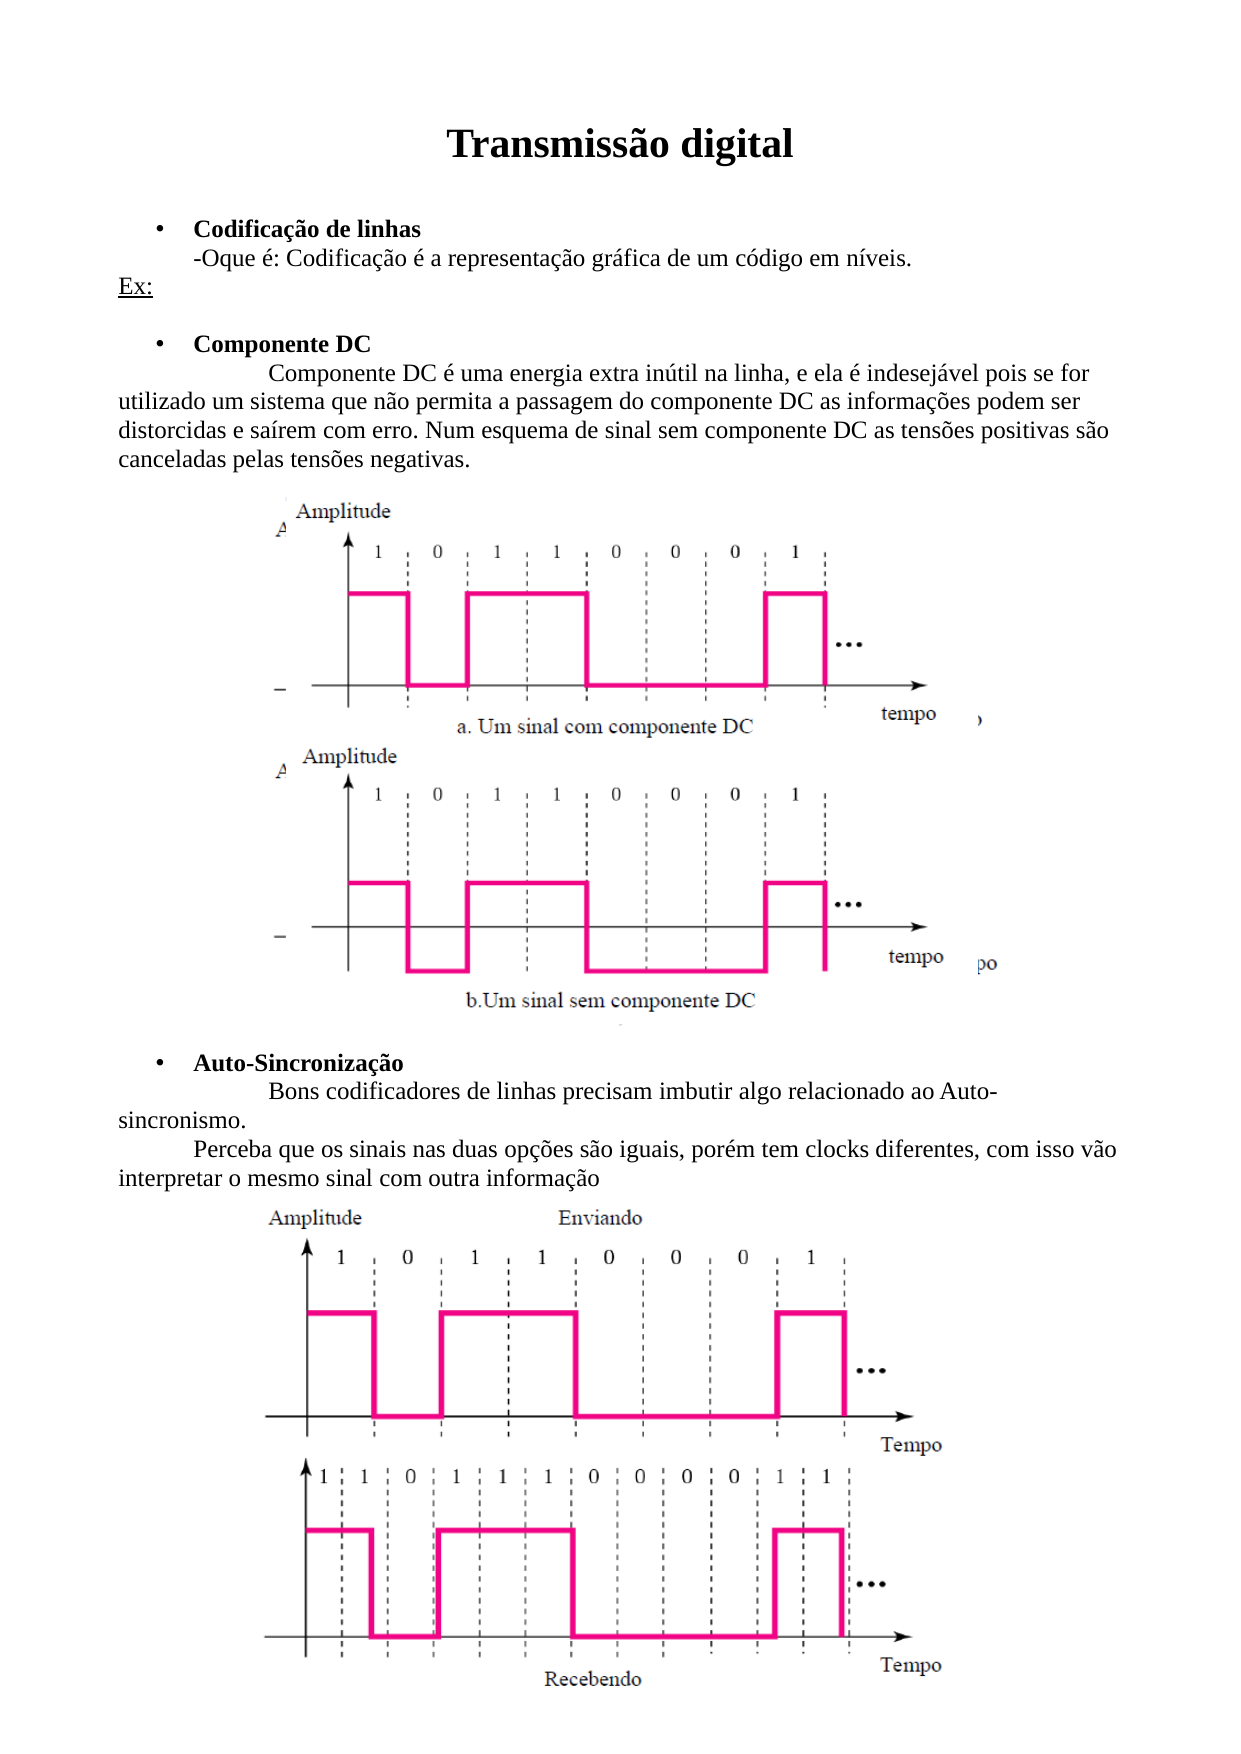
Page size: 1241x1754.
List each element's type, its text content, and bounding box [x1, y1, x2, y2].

text Componente DC é uma energia extra inútil na linha, e ela é indesejável pois se for utilizado um sistema que não permita a passagem do componente DC as informações podem ser distorcidas e saírem com erro. Num esquema de sinal sem componente DC as tensões positivas são canceladas pelas tensões negativas. [118, 358, 1122, 473]
list Componente DC [156, 329, 1122, 358]
text Bons codificadores de linhas precisam imbutir algo relacionado ao Auto-sincronismo. [118, 1076, 1122, 1134]
text Ex: [118, 271, 1122, 300]
text Perceba que os sinais nas duas opções são iguais, porém tem clocks diferentes, com isso vão interpretar o mesmo sinal com outra informação [118, 1134, 1122, 1191]
text -Oque é: Codificação é a representação gráfica de um código em níveis. [118, 243, 1122, 271]
picture [233, 1194, 992, 1698]
list Auto-Sincronização [156, 1048, 1122, 1076]
picture [244, 497, 1031, 1037]
text Transmissão digital [118, 118, 1122, 166]
list Codificação de linhas [156, 214, 1122, 243]
